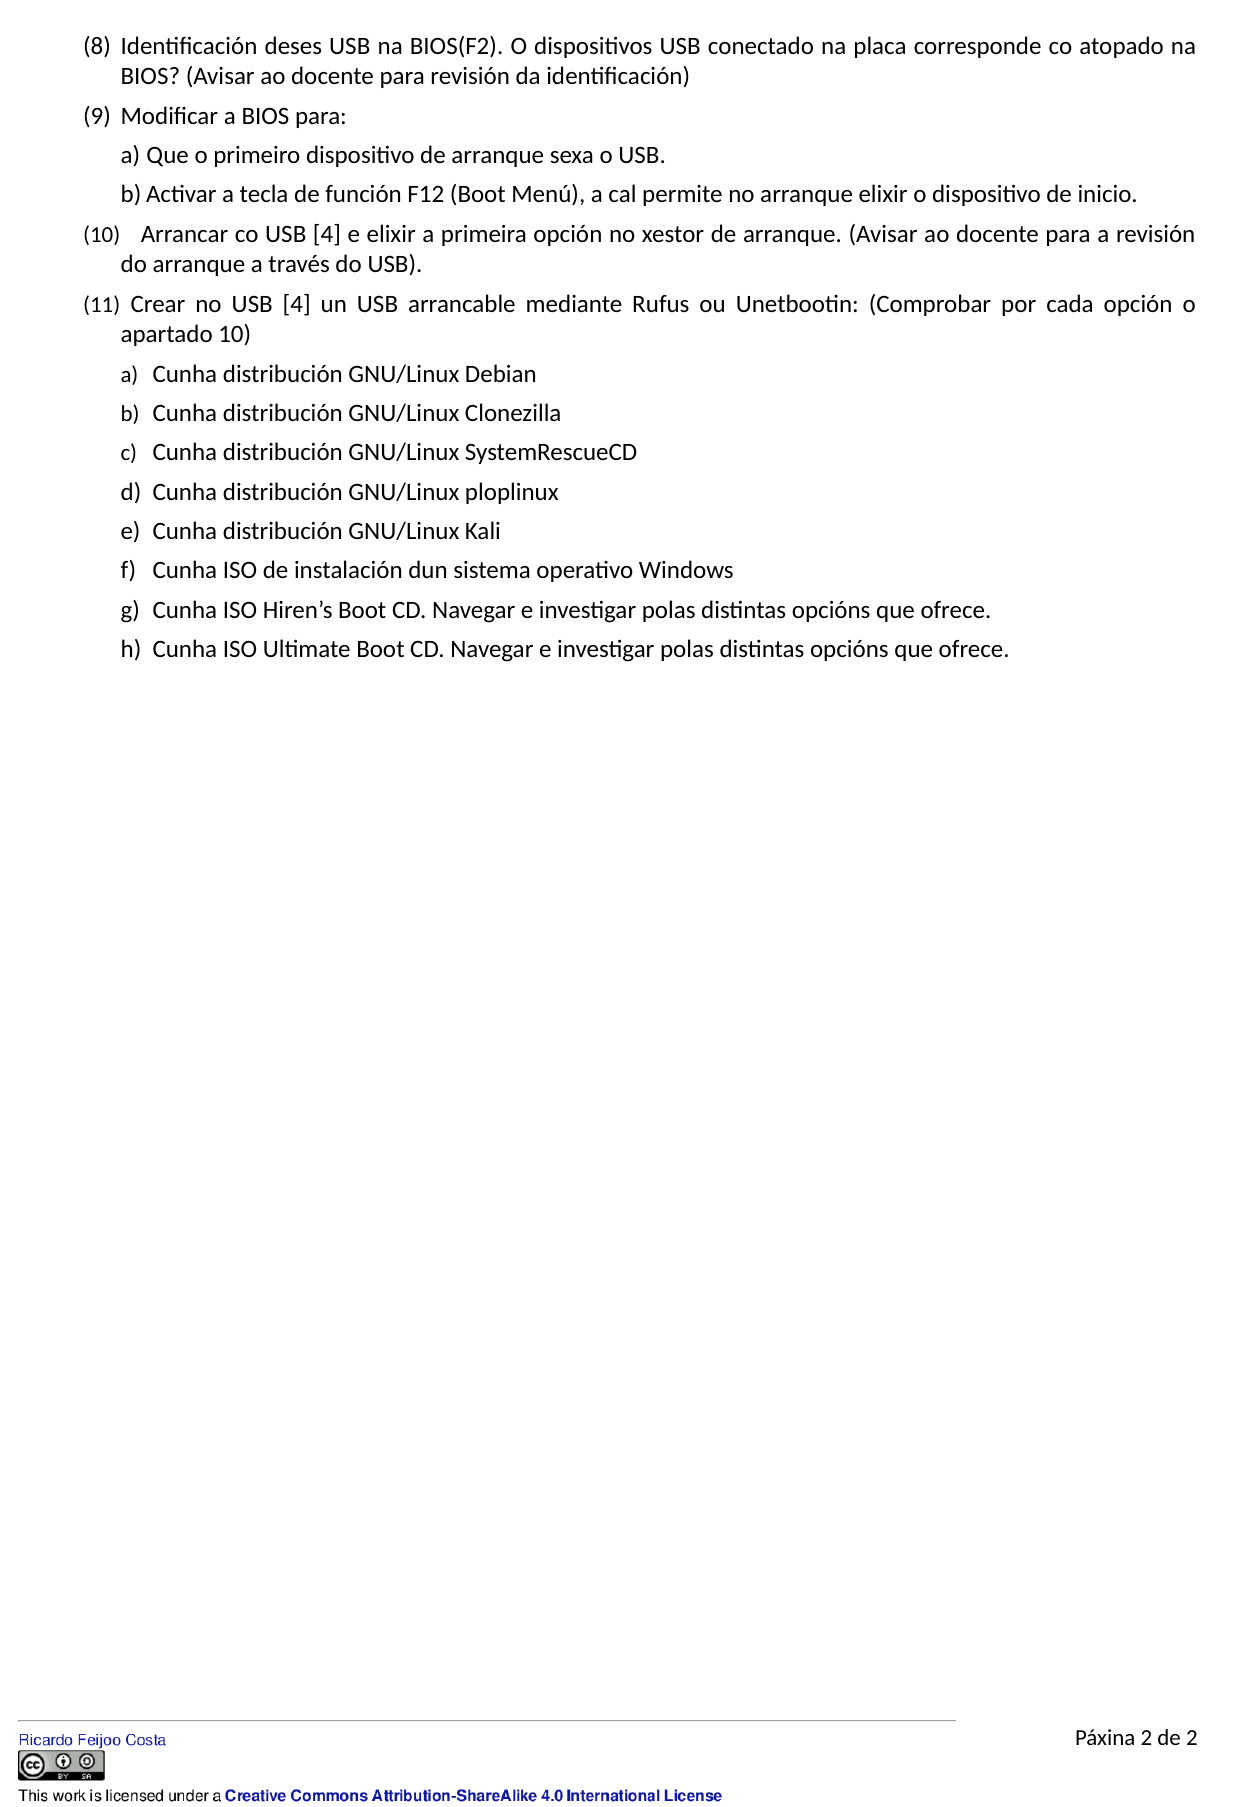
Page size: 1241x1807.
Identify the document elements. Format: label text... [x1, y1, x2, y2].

list Cunha distribución GNU/Linux Kali [120, 515, 1197, 546]
list Cunha distribución GNU/Linux Debian [120, 358, 1197, 388]
list Que o primeiro dispositivo de arranque sexa o USB. [120, 139, 1197, 170]
list Activar a tecla de función F12 (Boot Menú), a cal permite no arranque elixir o dispositivo de inicio. [120, 178, 1197, 209]
list Cunha ISO de instalación dun sistema operativo Windows [120, 554, 1197, 585]
list Arrancar co USB [4] e elixir a primeira opción no xestor de arranque. (Avisar ao docente para a revisión do arranque a través do USB). [83, 218, 1197, 279]
picture [8, 1715, 957, 1806]
list Cunha distribución GNU/Linux Clonezilla [120, 397, 1197, 428]
list Cunha ISO Ultimate Boot CD. Navegar e investigar polas distintas opcións que ofrece. [120, 633, 1197, 664]
list Cunha ISO Hiren’s Boot CD. Navegar e investigar polas distintas opcións que ofrece. [120, 594, 1197, 624]
list Modificar a BIOS para: [83, 100, 1197, 130]
list Cunha distribución GNU/Linux SystemRescueCD [120, 436, 1197, 467]
list Identificación deses USB na BIOS(F2). O dispositivos USB conectado na placa corresponde co atopado na BIOS? (Avisar ao docente para revisión da identificación) [83, 30, 1197, 91]
list Crear no USB [4] un USB arrancable mediante Rufus ou Unetbootin: (Comprobar por cada opción o apartado 10) [83, 288, 1197, 349]
list Cunha distribución GNU/Linux ploplinux [120, 476, 1197, 506]
